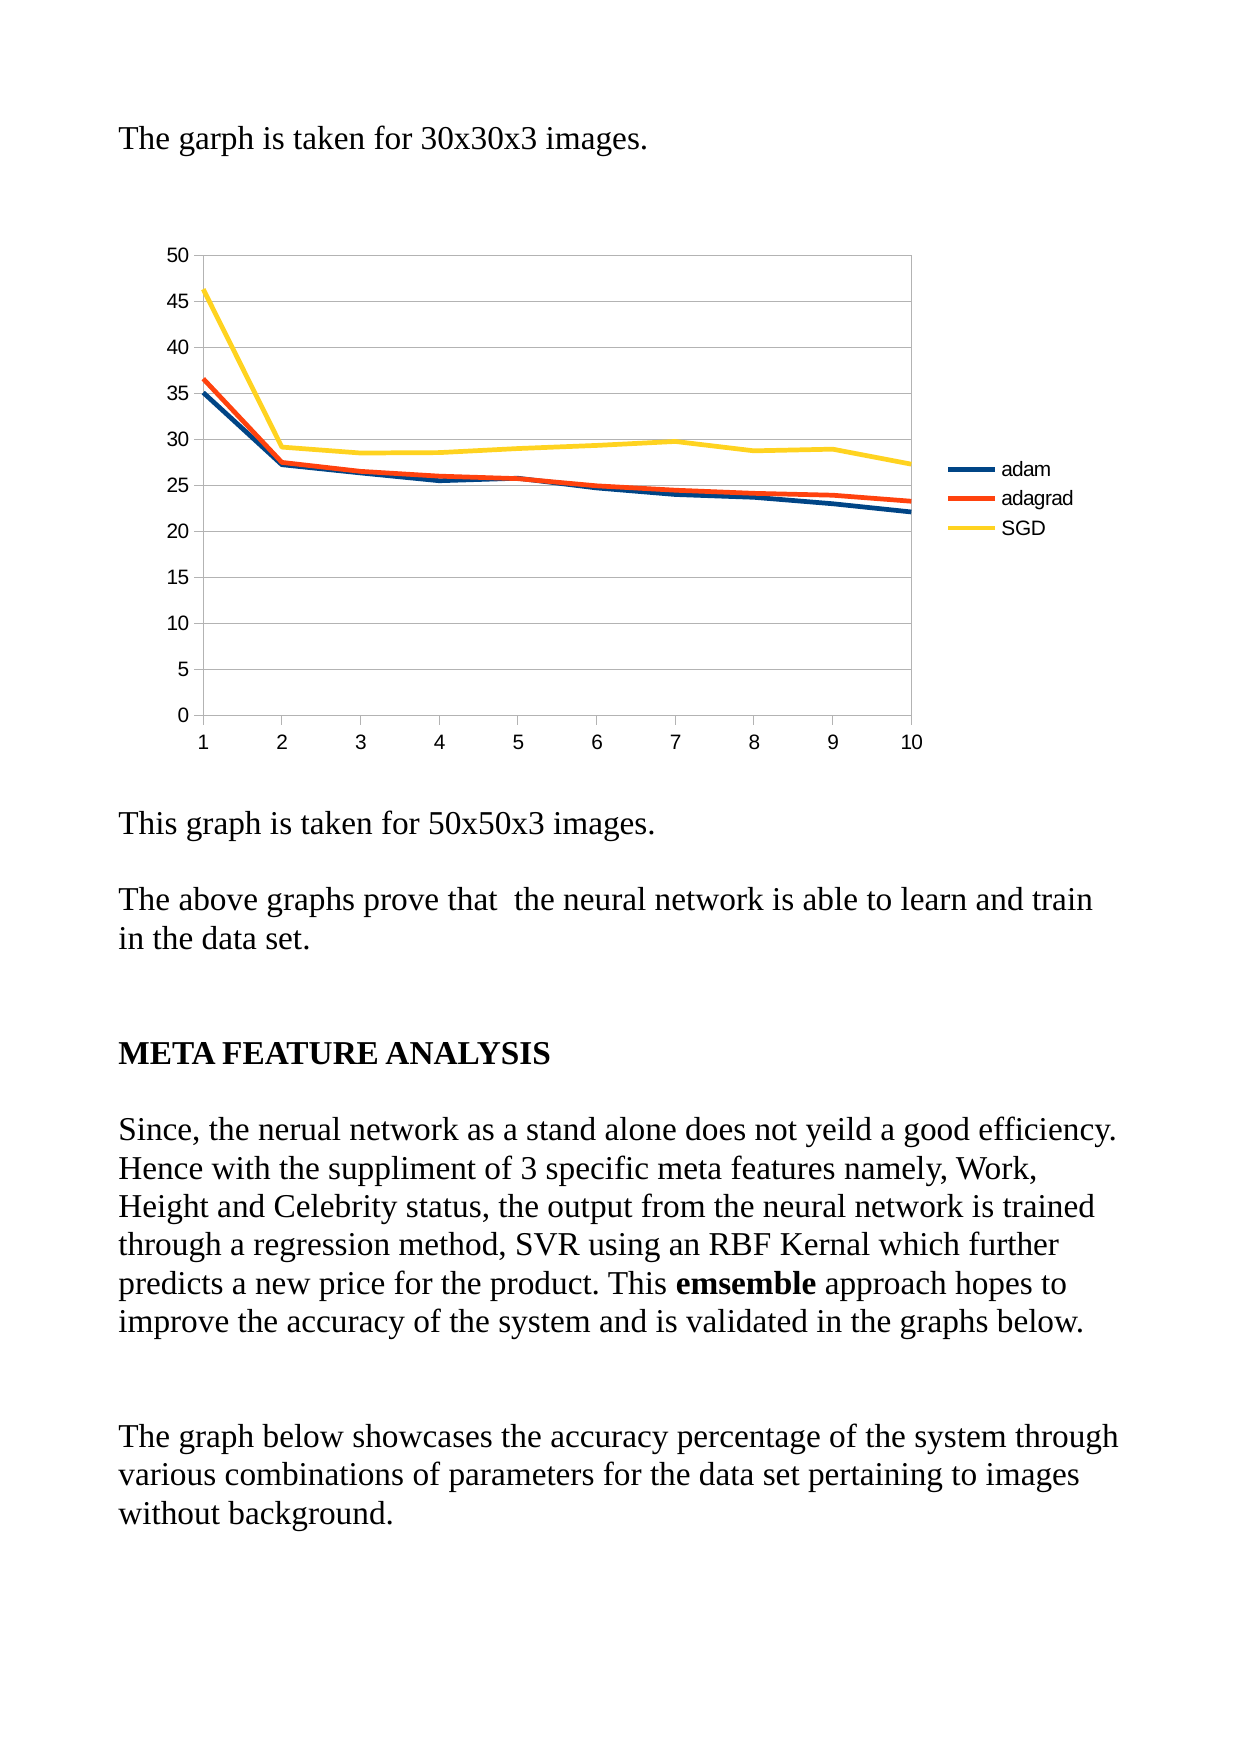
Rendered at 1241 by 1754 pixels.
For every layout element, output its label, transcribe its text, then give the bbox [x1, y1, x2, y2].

text This graph is taken for 50x50x3 images. [118, 803, 1122, 841]
text The garph is taken for 30x30x3 images. [118, 118, 1122, 156]
text The graph below showcases the accuracy percentage of the system through various combinations of parameters for the data set pertaining to images without background. [118, 1416, 1122, 1531]
text The above graphs prove that the neural network is able to learn and train in the data set. [118, 879, 1122, 956]
text Since, the nerual network as a stand alone does not yeild a good efficiency. Hence with the suppliment of 3 specific meta features namely, Work, Height and Celebrity status, the output from the neural network is trained through a regression method, SVR using an RBF Kernal which further predicts a new price for the product. This emsemble approach hopes to improve the accuracy of the system and is validated in the graphs below. [118, 1109, 1122, 1339]
text META FEATURE ANALYSIS [118, 1033, 1122, 1071]
